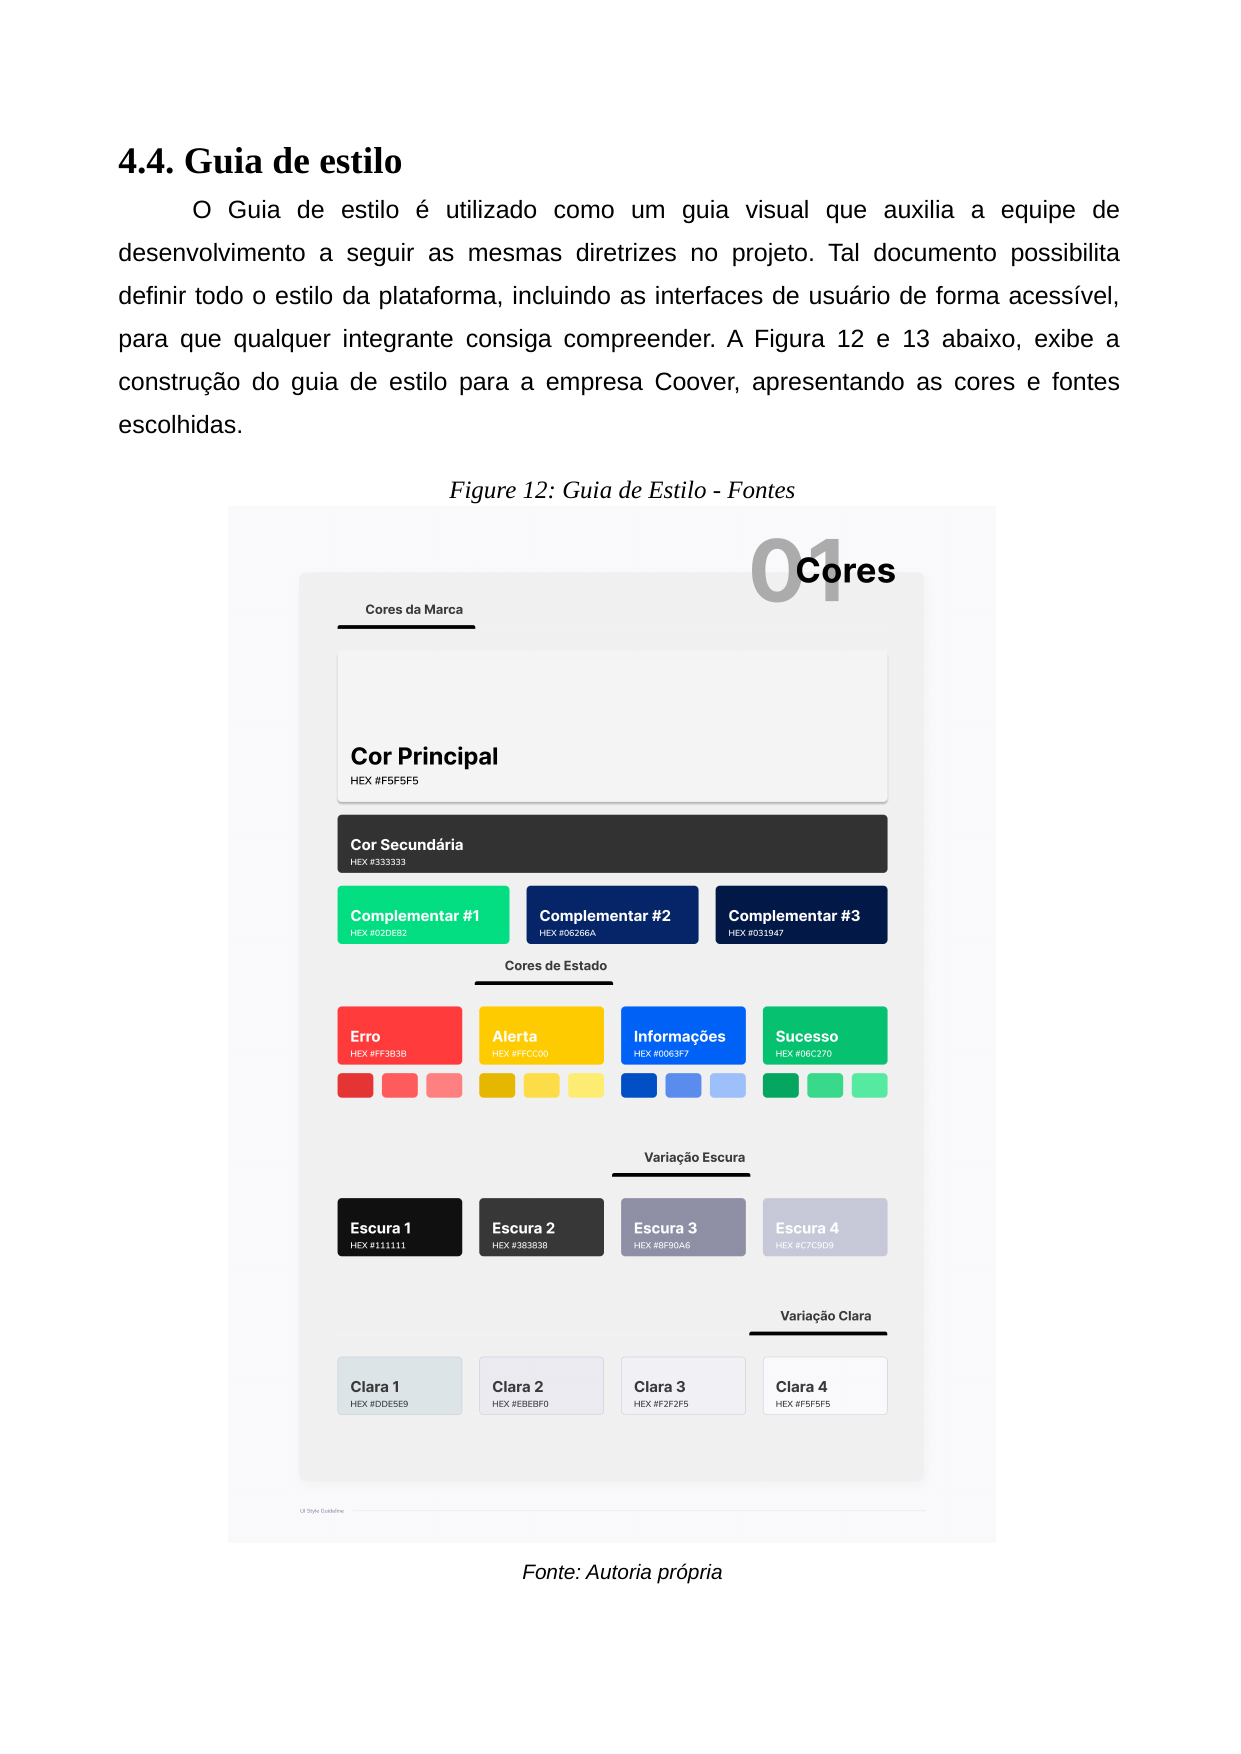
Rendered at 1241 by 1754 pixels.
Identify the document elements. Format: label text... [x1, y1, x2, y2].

picture [228, 506, 997, 1543]
text Fonte: Autoria própria [118, 463, 1122, 1584]
subtitle 4.4. Guia de estilo [118, 139, 1122, 182]
text Figure 12: Guia de Estilo - Fontes [189, 475, 1058, 504]
text O Guia de estilo é utilizado como um guia visual que auxilia a equipe de desenvolvimento a seguir as mesmas diretrizes no projeto. Tal documento possibilita definir todo o estilo da plataforma, incluindo as interfaces de usuário de forma acessível, para que qualquer integrante consiga compreender. A Figura 12 e 13 abaixo, exibe a construção do guia de estilo para a empresa Coover, apresentando as cores e fontes escolhidas. [118, 194, 1122, 439]
